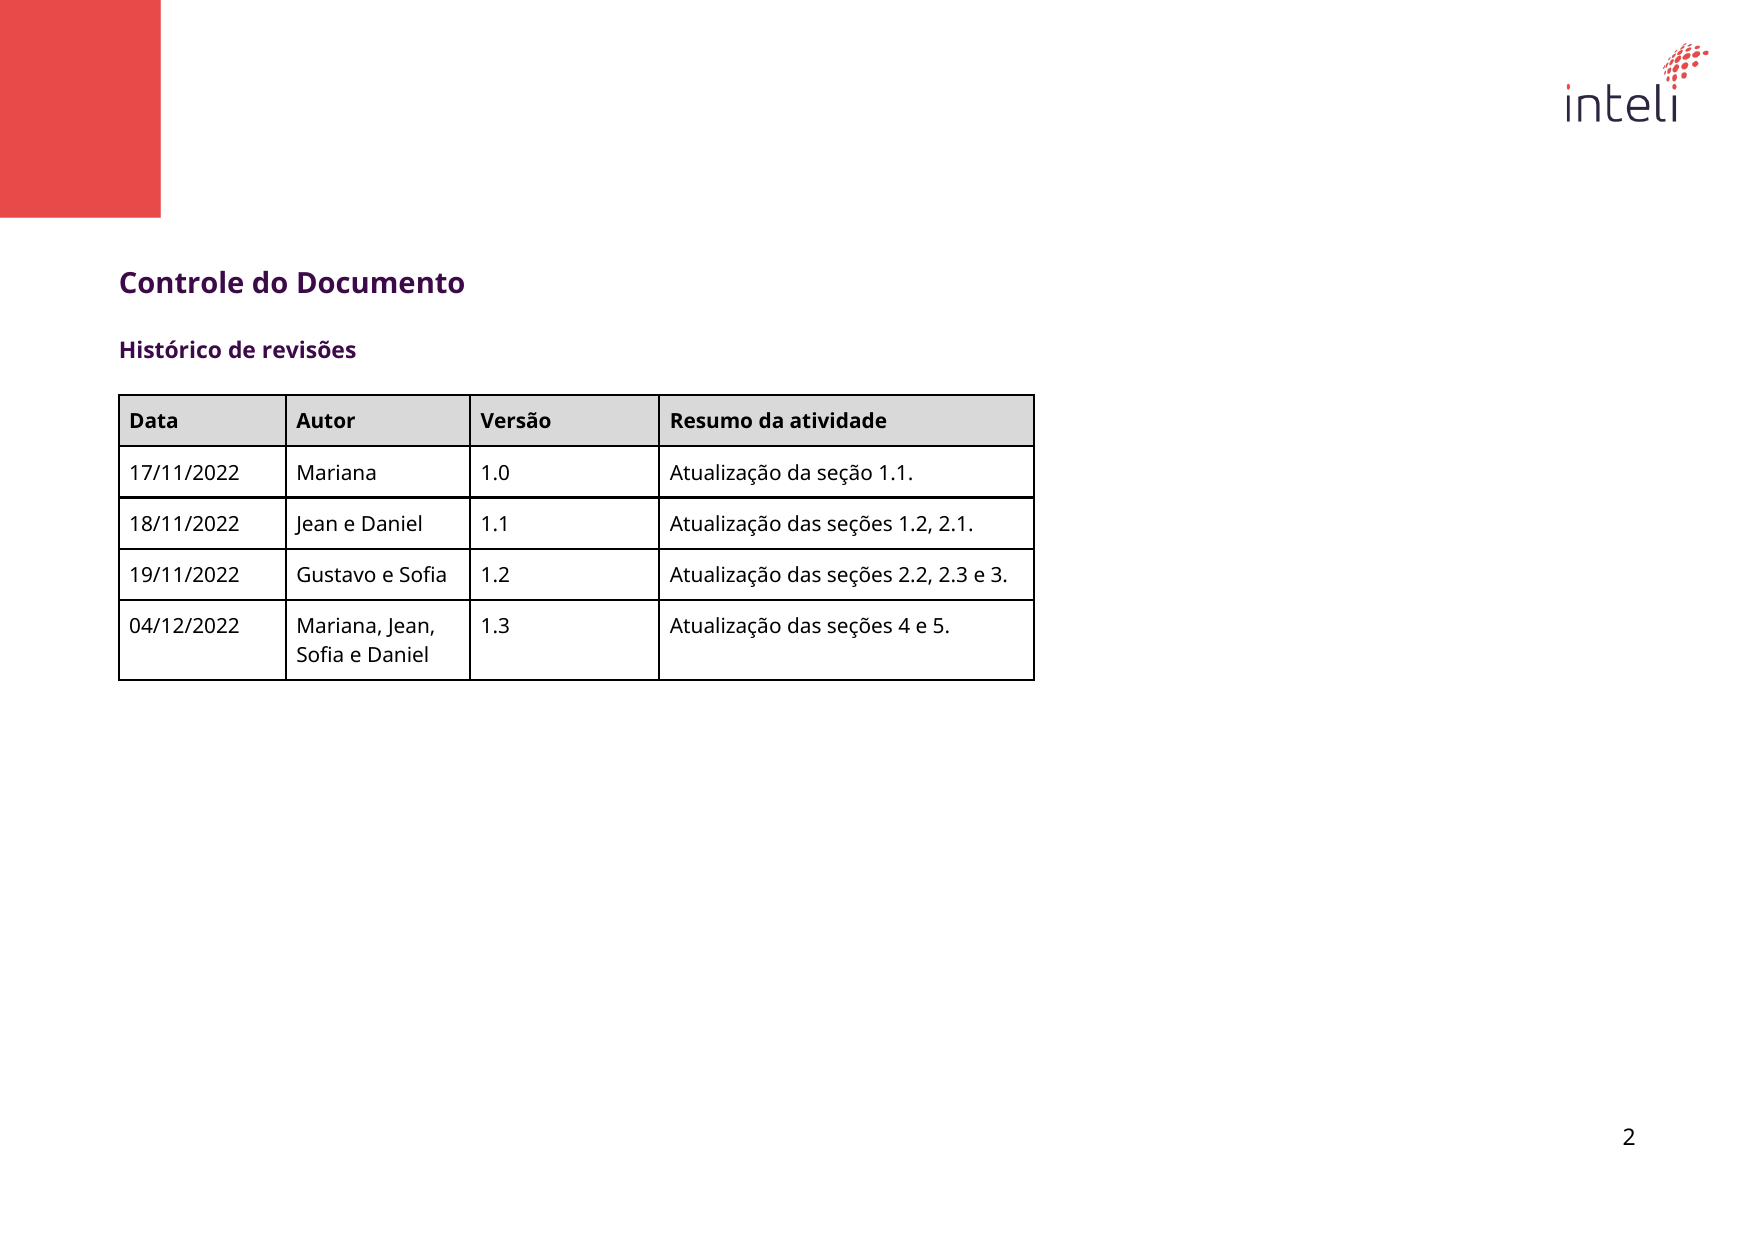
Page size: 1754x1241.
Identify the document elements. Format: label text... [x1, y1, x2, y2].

picture [0, 0, 161, 218]
table_header Autor [287, 396, 469, 445]
table_header Data [120, 396, 285, 445]
table_cell Atualização das seções 2.2, 2.3 e 3. [660, 550, 1033, 599]
table_cell Gustavo e Sofia [287, 550, 469, 599]
table_cell 1.2 [471, 550, 658, 599]
table_header Resumo da atividade [660, 396, 1033, 445]
table_cell Mariana, Jean, Sofia e Daniel [287, 601, 469, 679]
table_header Versão [471, 396, 658, 445]
table_cell Jean e Daniel [287, 499, 469, 548]
table_cell 19/11/2022 [120, 550, 285, 599]
table_cell 1.0 [471, 447, 658, 496]
table_cell 18/11/2022 [120, 499, 285, 548]
table_cell Atualização das seções 1.2, 2.1. [660, 499, 1033, 548]
table_cell Atualização da seção 1.1. [660, 447, 1033, 496]
text Controle do Documento [118, 262, 1636, 302]
table_cell 1.1 [471, 499, 658, 548]
table_cell Atualização das seções 4 e 5. [660, 601, 1033, 679]
picture [1566, 43, 1709, 122]
table_cell 1.3 [471, 601, 658, 679]
table_cell 04/12/2022 [120, 601, 285, 679]
table_cell Mariana [287, 447, 469, 496]
table_cell 17/11/2022 [120, 447, 285, 496]
text Histórico de revisões [118, 334, 1636, 366]
